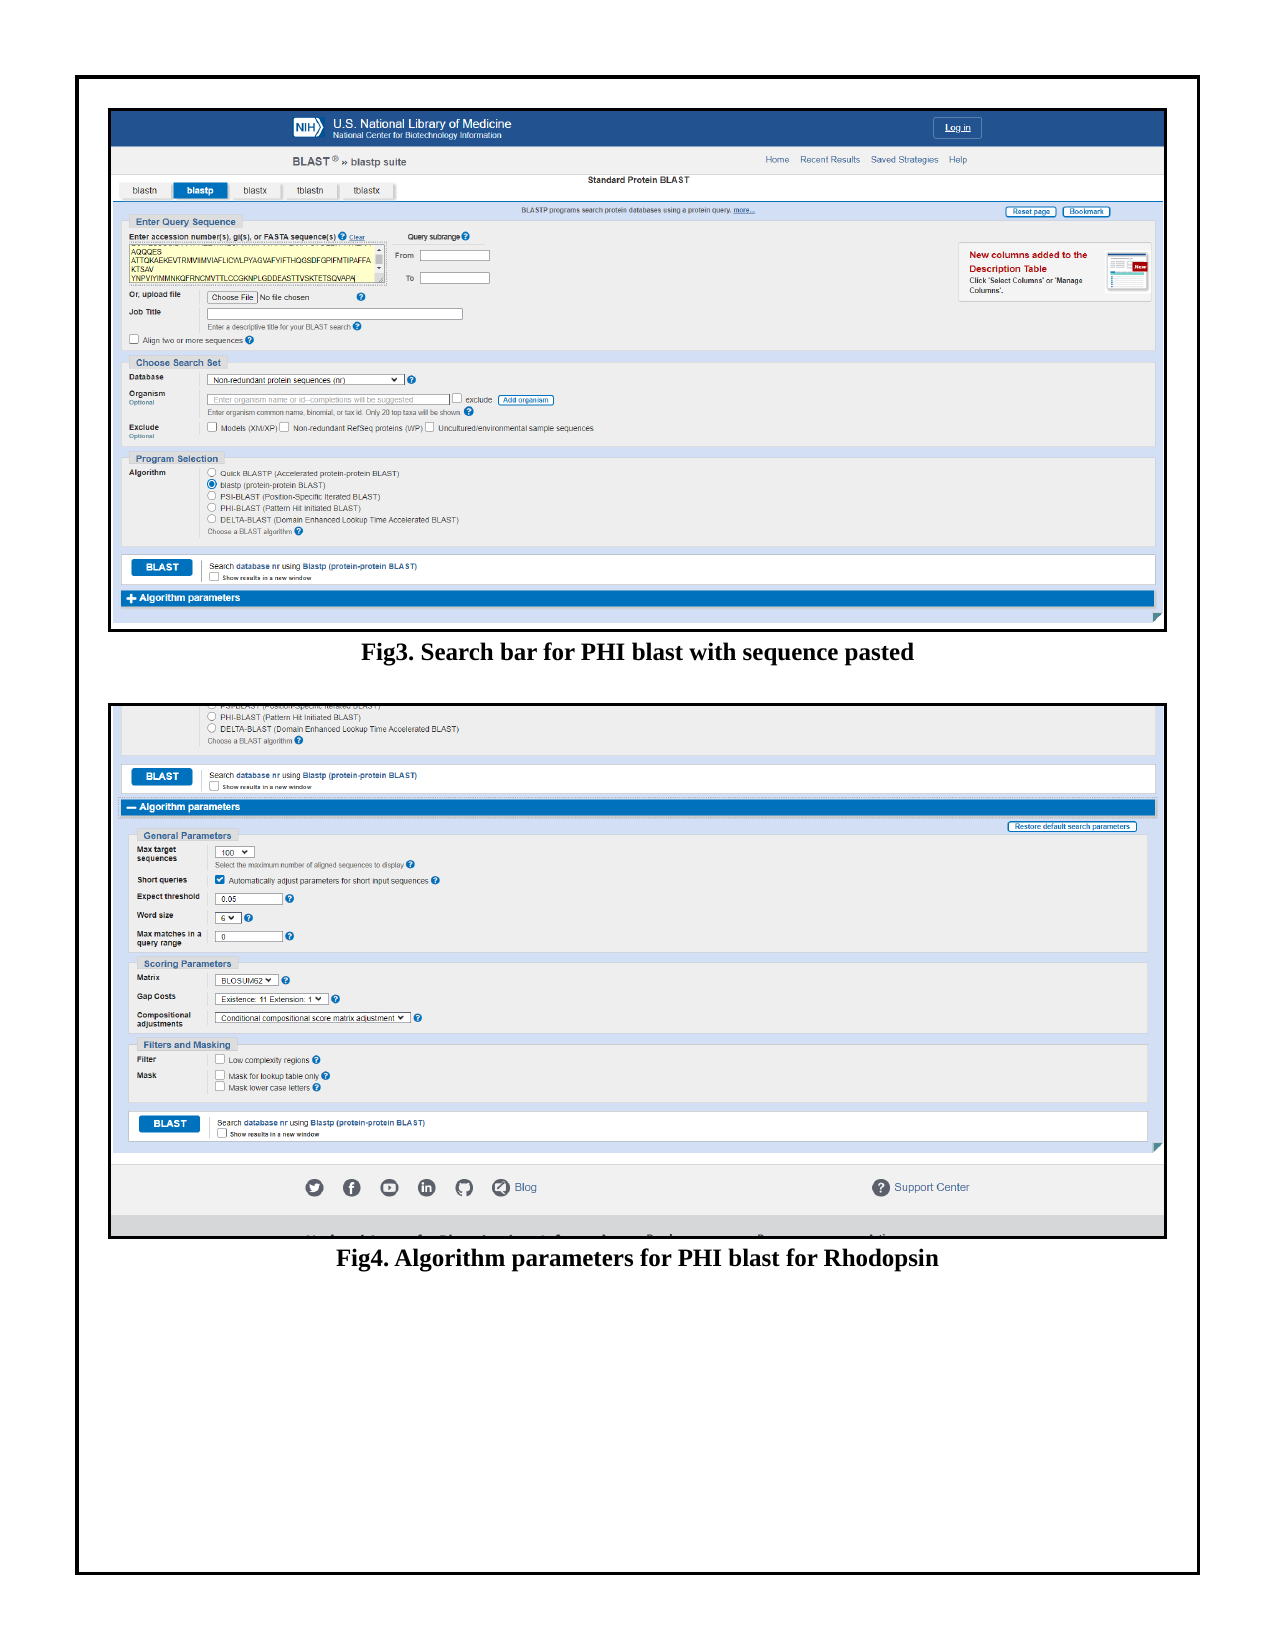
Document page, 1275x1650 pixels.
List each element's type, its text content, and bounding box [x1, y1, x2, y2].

text Fig4. Algorithm parameters for PHI blast for Rhodopsin [108, 1239, 1167, 1272]
text Fig3. Search bar for PHI blast with sequence pasted [108, 632, 1167, 666]
